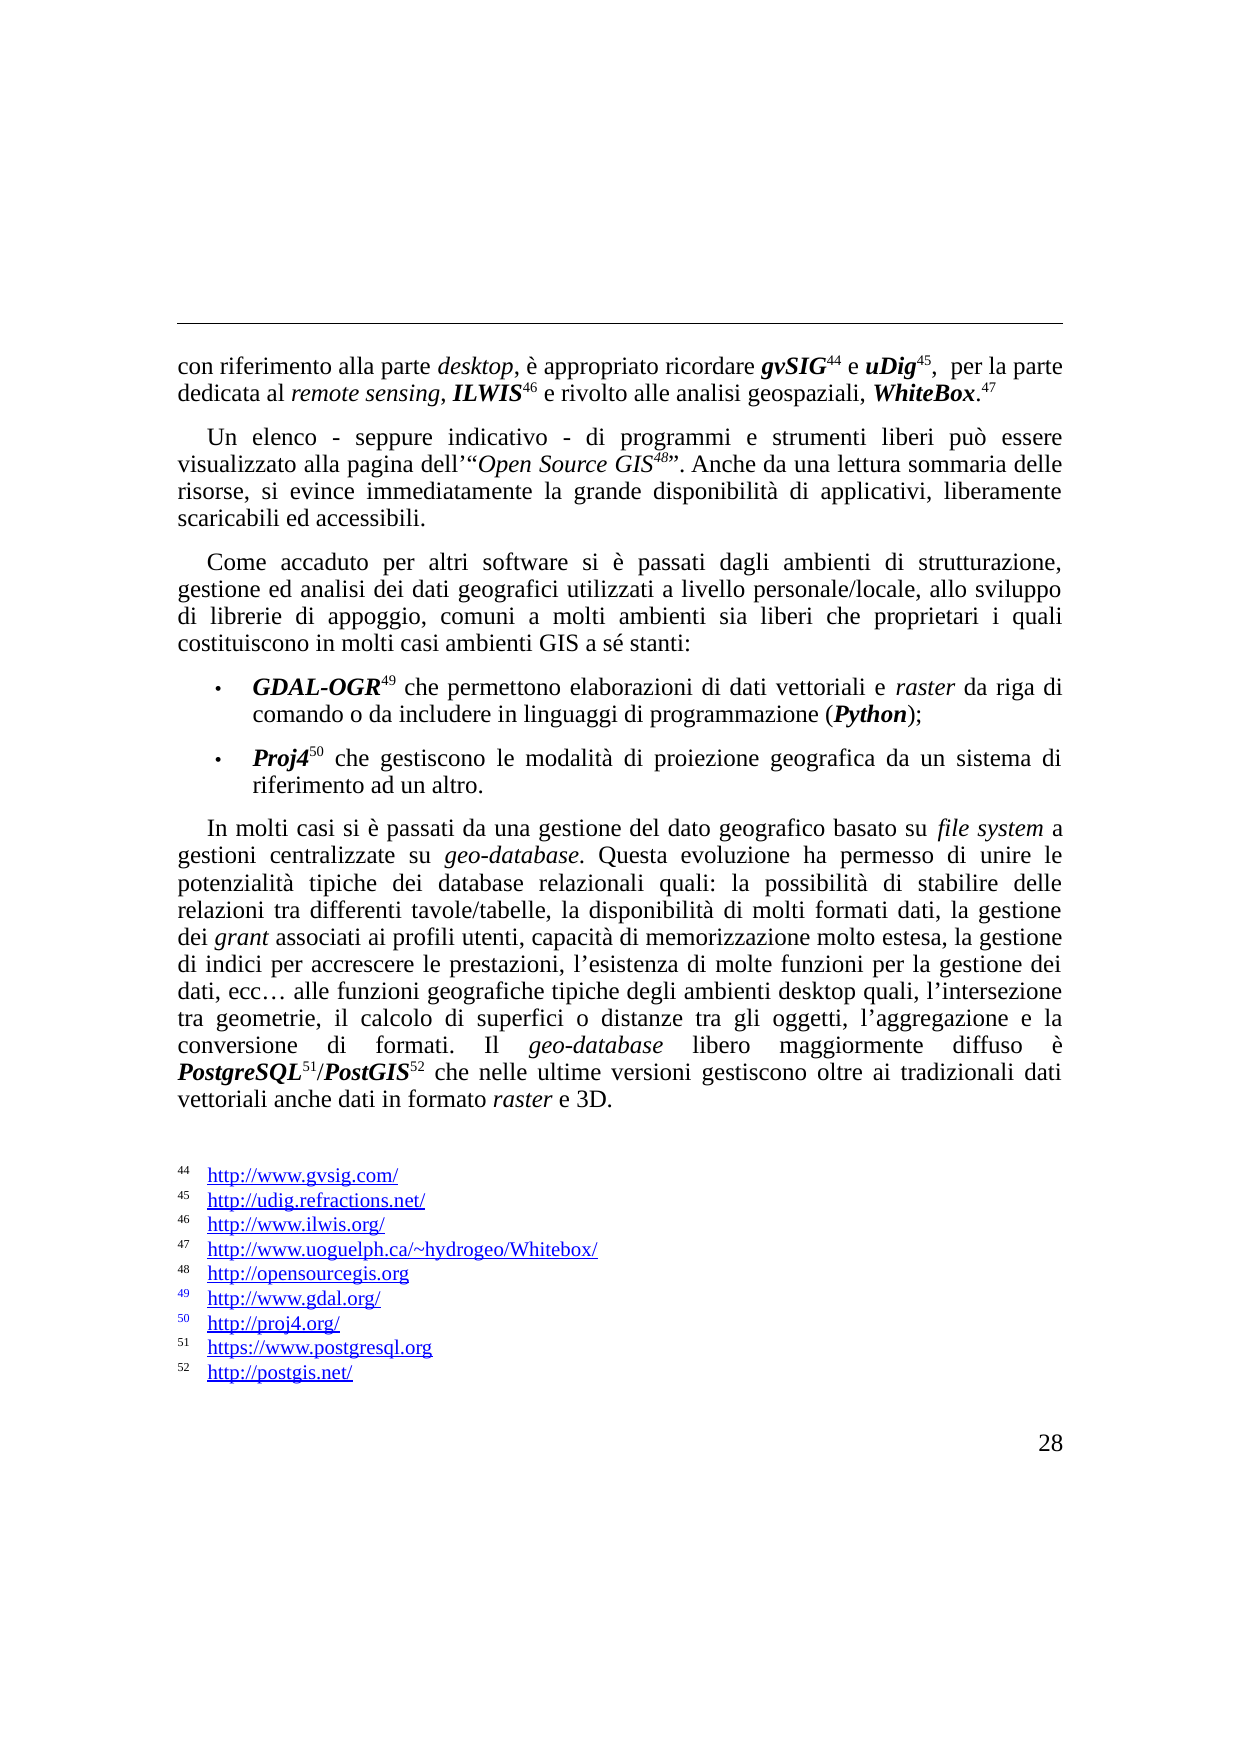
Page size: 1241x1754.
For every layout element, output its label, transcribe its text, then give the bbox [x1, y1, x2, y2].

text In molti casi si è passati da una gestione del dato geografico basato su file system a gestioni centralizzate su geo-database. Questa evoluzione ha permesso di unire le potenzialità tipiche dei database relazionali quali: la possibilità di stabilire delle relazioni tra differenti tavole/tabelle, la disponibilità di molti formati dati, la gestione dei grant associati ai profili utenti, capacità di memorizzazione molto estesa, la gestione di indici per accrescere le prestazioni, l’esistenza di molte funzioni per la gestione dei dati, ecc… alle funzioni geografiche tipiche degli ambienti desktop quali, l’intersezione tra geometrie, il calcolo di superfici o distanze tra gli oggetti, l’aggregazione e la conversione di formati. Il geo-database libero maggiormente diffuso è PostgreSQL/PostGIS che nelle ultime versioni gestiscono oltre ai tradizionali dati vettoriali anche dati in formato raster e 3D. [177, 815, 1063, 1113]
text Un elenco - seppure indicativo - di programmi e strumenti liberi può essere visualizzato alla pagina dell’“Open Source GIS”. Anche da una lettura sommaria delle risorse, si evince immediatamente la grande disponibilità di applicativi, liberamente scaricabili ed accessibili. [177, 423, 1063, 532]
text http://udig.refractions.net/ [177, 1188, 1063, 1212]
list GDAL-OGR che permettono elaborazioni di dati vettoriali e raster da riga di comando o da includere in linguaggi di programmazione (Python); [215, 673, 1063, 728]
text http://www.uoguelph.ca/~hydrogeo/Whitebox/ [177, 1238, 1063, 1261]
text https://www.postgresql.org [177, 1336, 1063, 1359]
text http://www.gvsig.com/ [177, 1164, 1063, 1187]
text http://opensourcegis.org [177, 1262, 1063, 1285]
list Proj4 che gestiscono le modalità di proiezione geografica da un sistema di riferimento ad un altro. [215, 744, 1063, 798]
list http://proj4.org/ [177, 1311, 1063, 1334]
text con riferimento alla parte desktop, è appropriato ricordare gvSIG e uDig, per la parte dedicata al remote sensing, ILWIS e rivolto alle analisi geospaziali, WhiteBox. [177, 353, 1063, 407]
text http://www.ilwis.org/ [177, 1213, 1063, 1236]
text http://postgis.net/ [177, 1361, 1063, 1384]
text Come accaduto per altri software si è passati dagli ambienti di strutturazione, gestione ed analisi dei dati geografici utilizzati a livello personale/locale, allo sviluppo di librerie di appoggio, comuni a molti ambienti sia liberi che proprietari i quali costituiscono in molti casi ambienti GIS a sé stanti: [177, 548, 1063, 657]
list http://www.gdal.org/ [177, 1287, 1063, 1310]
